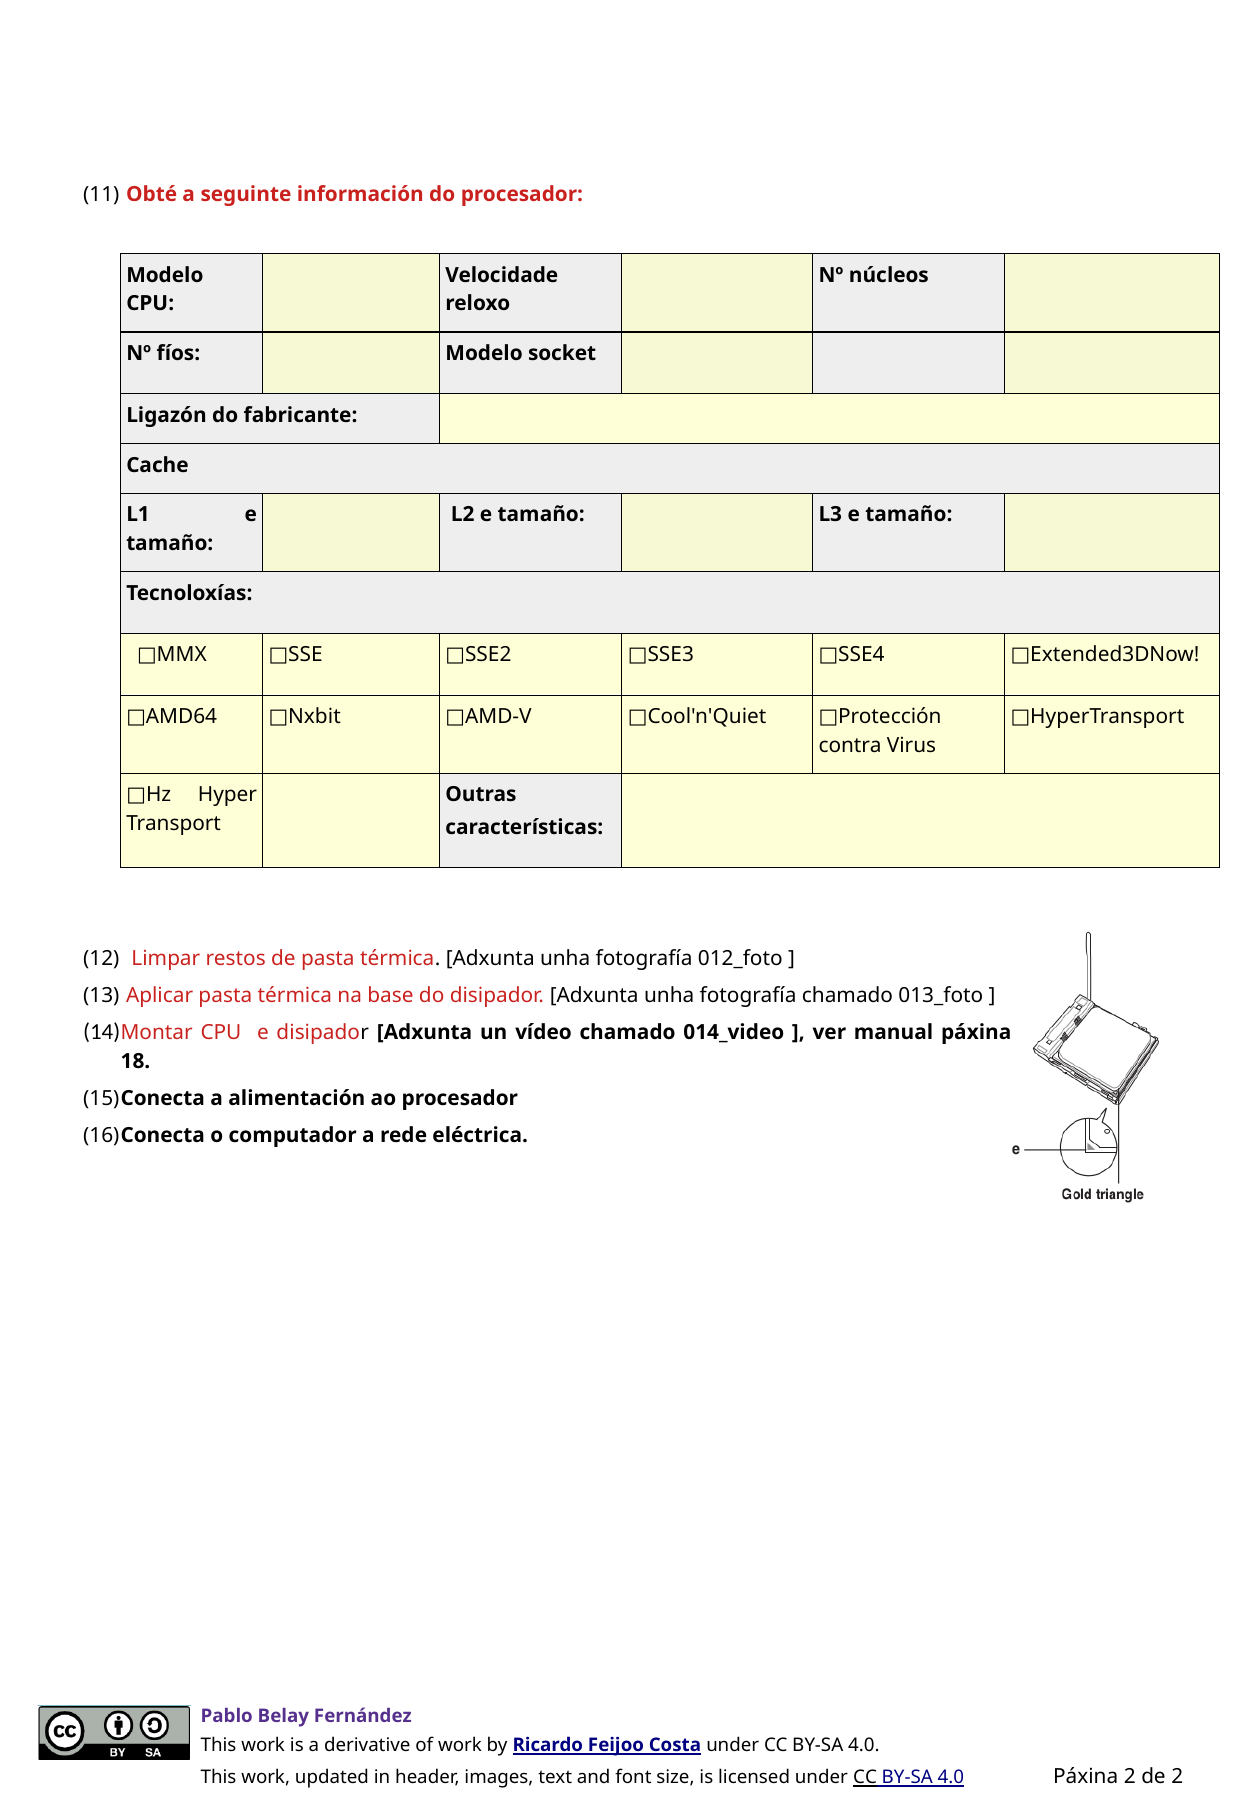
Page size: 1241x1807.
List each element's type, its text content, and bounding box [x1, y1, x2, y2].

table_cell [1005, 333, 1219, 393]
table_cell [622, 494, 812, 571]
table_cell [622, 774, 1219, 867]
table_cell L3 e tamaño: [813, 494, 1004, 571]
list Limpar restos de pasta térmica. [Adxunta unha fotografía 012_foto ] [83, 943, 1012, 971]
table_cell □AMD-V [440, 696, 621, 773]
table_header Modelo CPU: [121, 254, 262, 331]
table_cell Nº fíos: [121, 333, 262, 393]
list Aplicar pasta térmica na base do disipador. [Adxunta unha fotografía chamado 013_foto ] [83, 980, 1012, 1008]
table_cell □Protección contra Virus [813, 696, 1004, 773]
list Conecta o computador a rede eléctrica. [83, 1120, 1012, 1149]
list Obté a seguinte información do procesador: [83, 179, 1197, 207]
table_cell Outras características: [440, 774, 621, 867]
table_cell Modelo socket [440, 333, 621, 393]
table_cell [440, 394, 1219, 443]
table_cell □AMD64 [121, 696, 262, 773]
table_header [1005, 254, 1219, 331]
list Montar CPU e disipador [Adxunta un vídeo chamado 014_video ], ver manual páxina 18. [83, 1017, 1012, 1074]
table_cell [263, 333, 439, 393]
table_cell [622, 333, 812, 393]
table_cell □SSE2 [440, 634, 621, 694]
picture [1012, 925, 1201, 1233]
table_cell □Cool'n'Quiet [622, 696, 812, 773]
table_cell L2 e tamaño: [440, 494, 621, 571]
table_cell □Nxbit [263, 696, 439, 773]
table_cell [263, 774, 439, 867]
table_header [622, 254, 812, 331]
picture [37, 1705, 191, 1762]
table_cell [263, 494, 439, 571]
table_cell [1005, 494, 1219, 571]
table_cell □SSE3 [622, 634, 812, 694]
table_cell Ligazón do fabricante: [121, 394, 439, 443]
list Conecta a alimentación ao procesador [83, 1083, 1012, 1112]
table_cell Cache [121, 444, 1219, 493]
table_cell □Extended3DNow! [1005, 634, 1219, 694]
table_cell □Hz Hyper Transport [121, 774, 262, 867]
table_header [263, 254, 439, 331]
table_cell □SSE4 [813, 634, 1004, 694]
table_cell Tecnoloxías: [121, 572, 1219, 633]
table_cell □HyperTransport [1005, 696, 1219, 773]
table_cell L1 e tamaño: [121, 494, 262, 571]
table_cell [813, 333, 1004, 393]
table_header Nº núcleos [813, 254, 1004, 331]
table_header Velocidade reloxo [440, 254, 621, 331]
table_cell □SSE [263, 634, 439, 694]
table_cell □MMX [121, 634, 262, 694]
